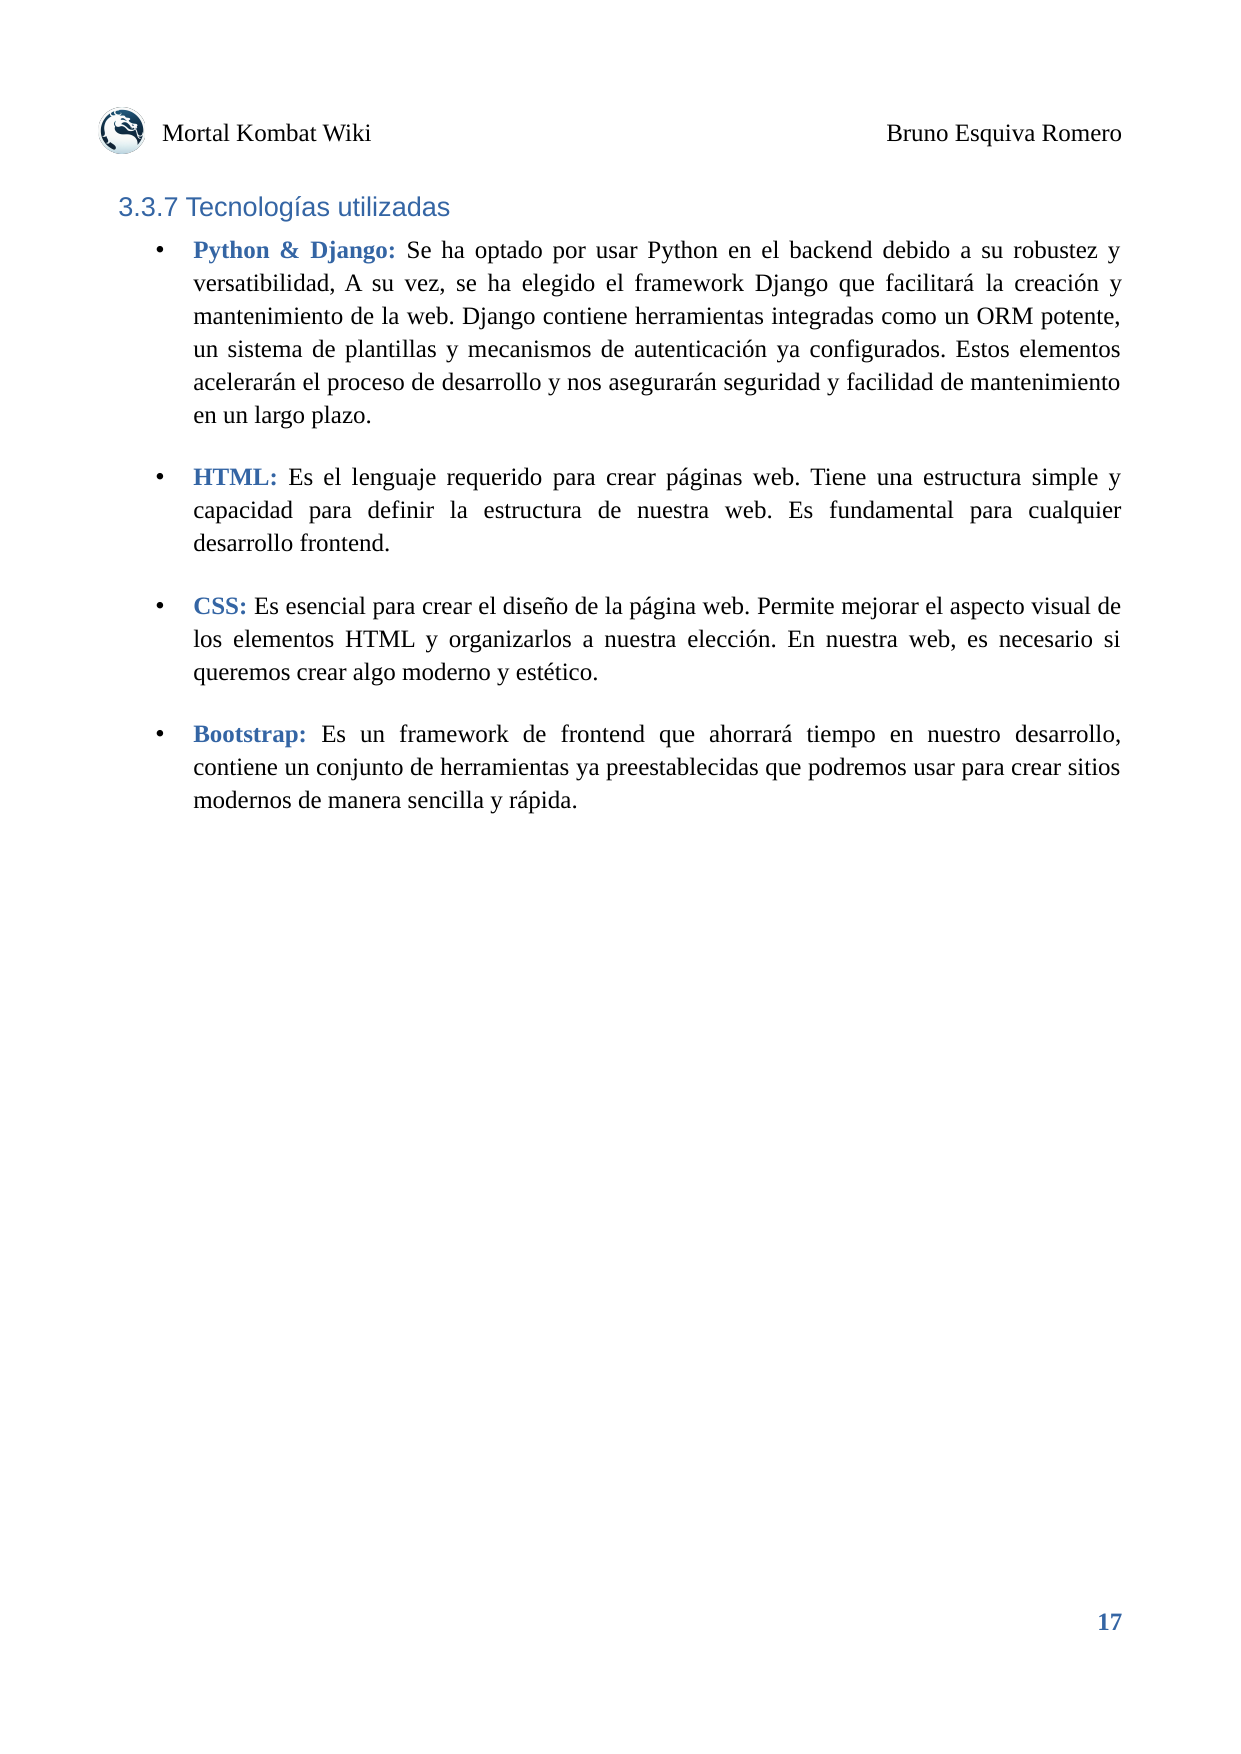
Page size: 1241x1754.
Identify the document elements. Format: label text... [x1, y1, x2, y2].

subtitle 3.3.7 Tecnologías utilizadas [118, 191, 1122, 222]
list Bootstrap: Es un framework de frontend que ahorrará tiempo en nuestro desarrollo, contiene un conjunto de herramientas ya preestablecidas que podremos usar para crear sitios modernos de manera sencilla y rápida. [156, 719, 1122, 814]
picture [98, 107, 145, 154]
list HTML: Es el lenguaje requerido para crear páginas web. Tiene una estructura simple y capacidad para definir la estructura de nuestra web. Es fundamental para cualquier desarrollo frontend. [156, 462, 1122, 557]
list Python & Django: Se ha optado por usar Python en el backend debido a su robustez y versatibilidad, A su vez, se ha elegido el framework Django que facilitará la creación y mantenimiento de la web. Django contiene herramientas integradas como un ORM potente, un sistema de plantillas y mecanismos de autenticación ya configurados. Estos elementos acelerarán el proceso de desarrollo y nos asegurarán seguridad y facilidad de mantenimiento en un largo plazo. [156, 235, 1122, 428]
list CSS: Es esencial para crear el diseño de la página web. Permite mejorar el aspecto visual de los elementos HTML y organizarlos a nuestra elección. En nuestra web, es necesario si queremos crear algo moderno y estético. [156, 591, 1122, 686]
